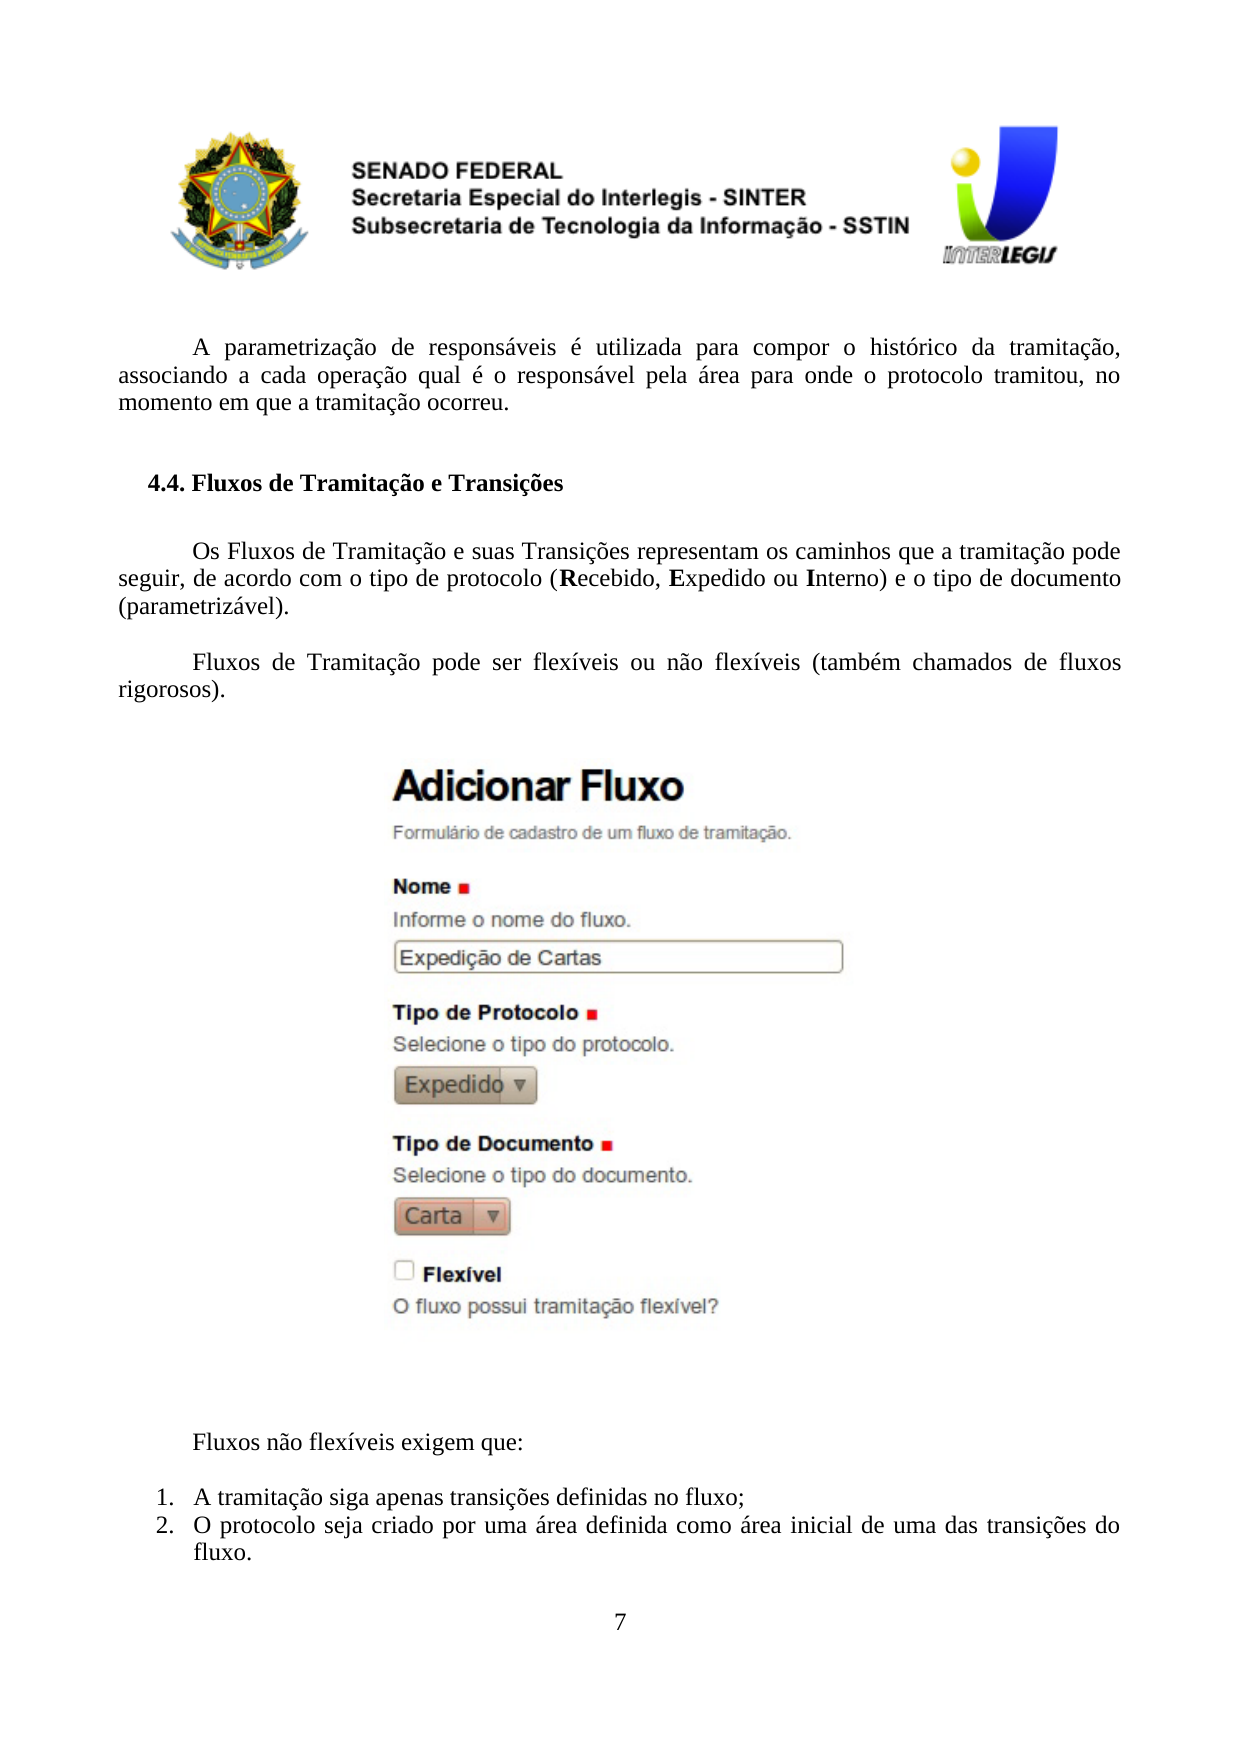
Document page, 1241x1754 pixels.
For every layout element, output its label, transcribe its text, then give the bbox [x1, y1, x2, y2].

text Fluxos não flexíveis exigem que: [118, 1428, 1122, 1455]
subtitle 4.4. Fluxos de Tramitação e Transições [148, 469, 1122, 497]
list O protocolo seja criado por uma área definida como área inicial de uma das transições do fluxo. [156, 1511, 1122, 1566]
text Os Fluxos de Tramitação e suas Transições representam os caminhos que a tramitação pode seguir, de acordo com o tipo de protocolo (Recebido, Expedido ou Interno) e o tipo de documento (parametrizável). [118, 537, 1122, 620]
text A parametrização de responsáveis é utilizada para compor o histórico da tramitação, associando a cada operação qual é o responsável pela área para onde o protocolo tramitou, no momento em que a tramitação ocorreu. [118, 305, 1122, 416]
picture [163, 118, 1078, 276]
list A tramitação siga apenas transições definidas no fluxo; [156, 1483, 1122, 1511]
picture [383, 758, 857, 1400]
text Fluxos de Tramitação pode ser flexíveis ou não flexíveis (também chamados de fluxos rigorosos). [118, 620, 1122, 703]
